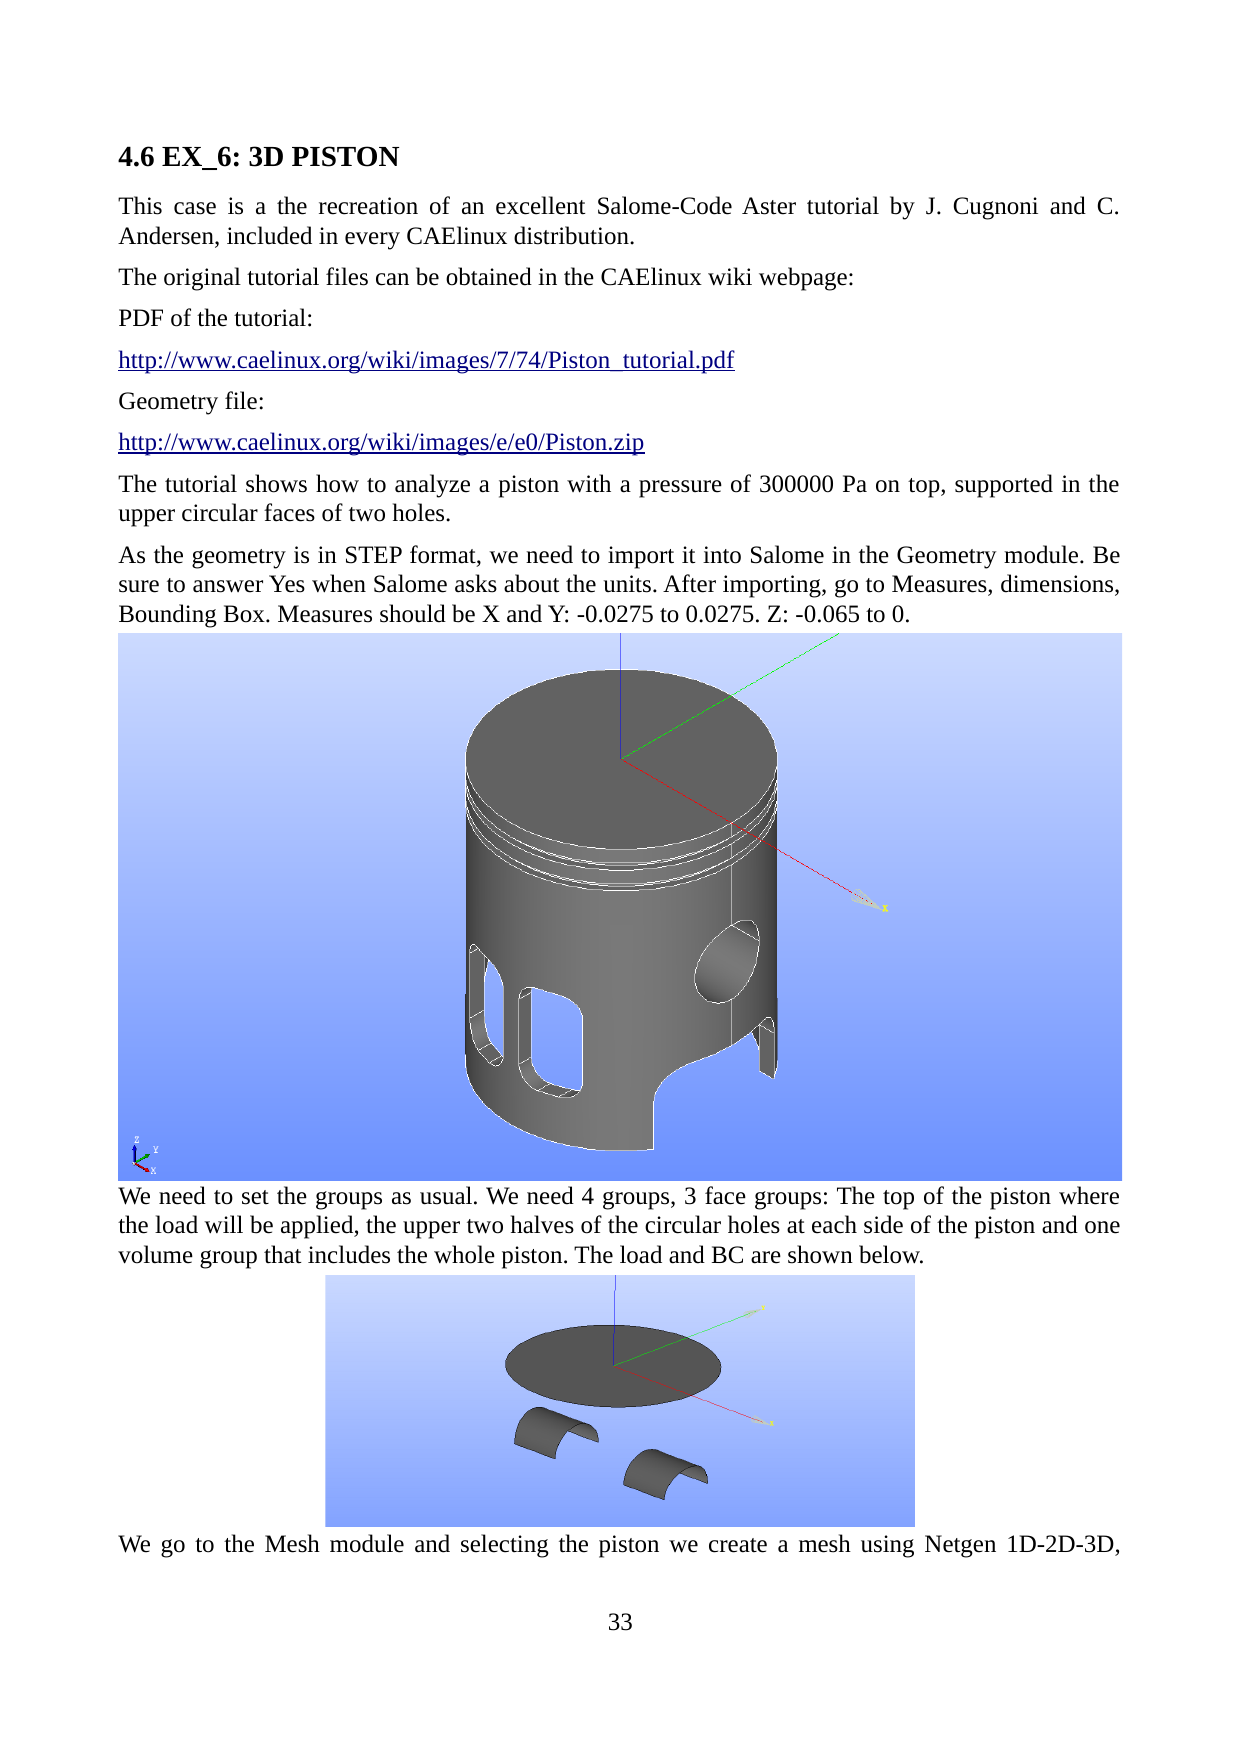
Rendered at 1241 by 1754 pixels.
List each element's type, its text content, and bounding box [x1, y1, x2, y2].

picture [118, 633, 1123, 1181]
text The tutorial shows how to analyze a piston with a pressure of 300000 Pa on top, supported in the upper circular faces of two holes. [118, 469, 1122, 528]
text PDF of the tutorial: [118, 303, 1122, 333]
subtitle 4.6 EX_6: 3D PISTON [118, 143, 1122, 173]
text This case is a the recreation of an excellent Salome-Code Aster tutorial by J. Cugnoni and C. Andersen, included in every CAElinux distribution. [118, 191, 1122, 250]
text http://www.caelinux.org/wiki/images/7/74/Piston_tutorial.pdf [118, 344, 1122, 374]
text Geometry file: [118, 386, 1122, 415]
text As the geometry is in STEP format, we need to import it into Salome in the Geometry module. Be sure to answer Yes when Salome asks about the units. After importing, go to Measures, dimensions, Bounding Box. Measures should be X and Y: -0.0275 to 0.0275. Z: -0.065 to 0. [118, 539, 1122, 628]
text The original tutorial files can be obtained in the CAElinux wiki webpage: [118, 262, 1122, 291]
text We need to set the groups as usual. We need 4 groups, 3 face groups: The top of the piston where the load will be applied, the upper two halves of the circular holes at each side of the piston and one volume group that includes the whole piston. The load and BC are shown below. [118, 1181, 1122, 1269]
picture [325, 1275, 915, 1527]
text We go to the Mesh module and selecting the piston we create a mesh using Netgen 1D-2D-3D, [118, 1529, 1122, 1558]
text http://www.caelinux.org/wiki/images/e/e0/Piston.zip [118, 427, 1122, 457]
